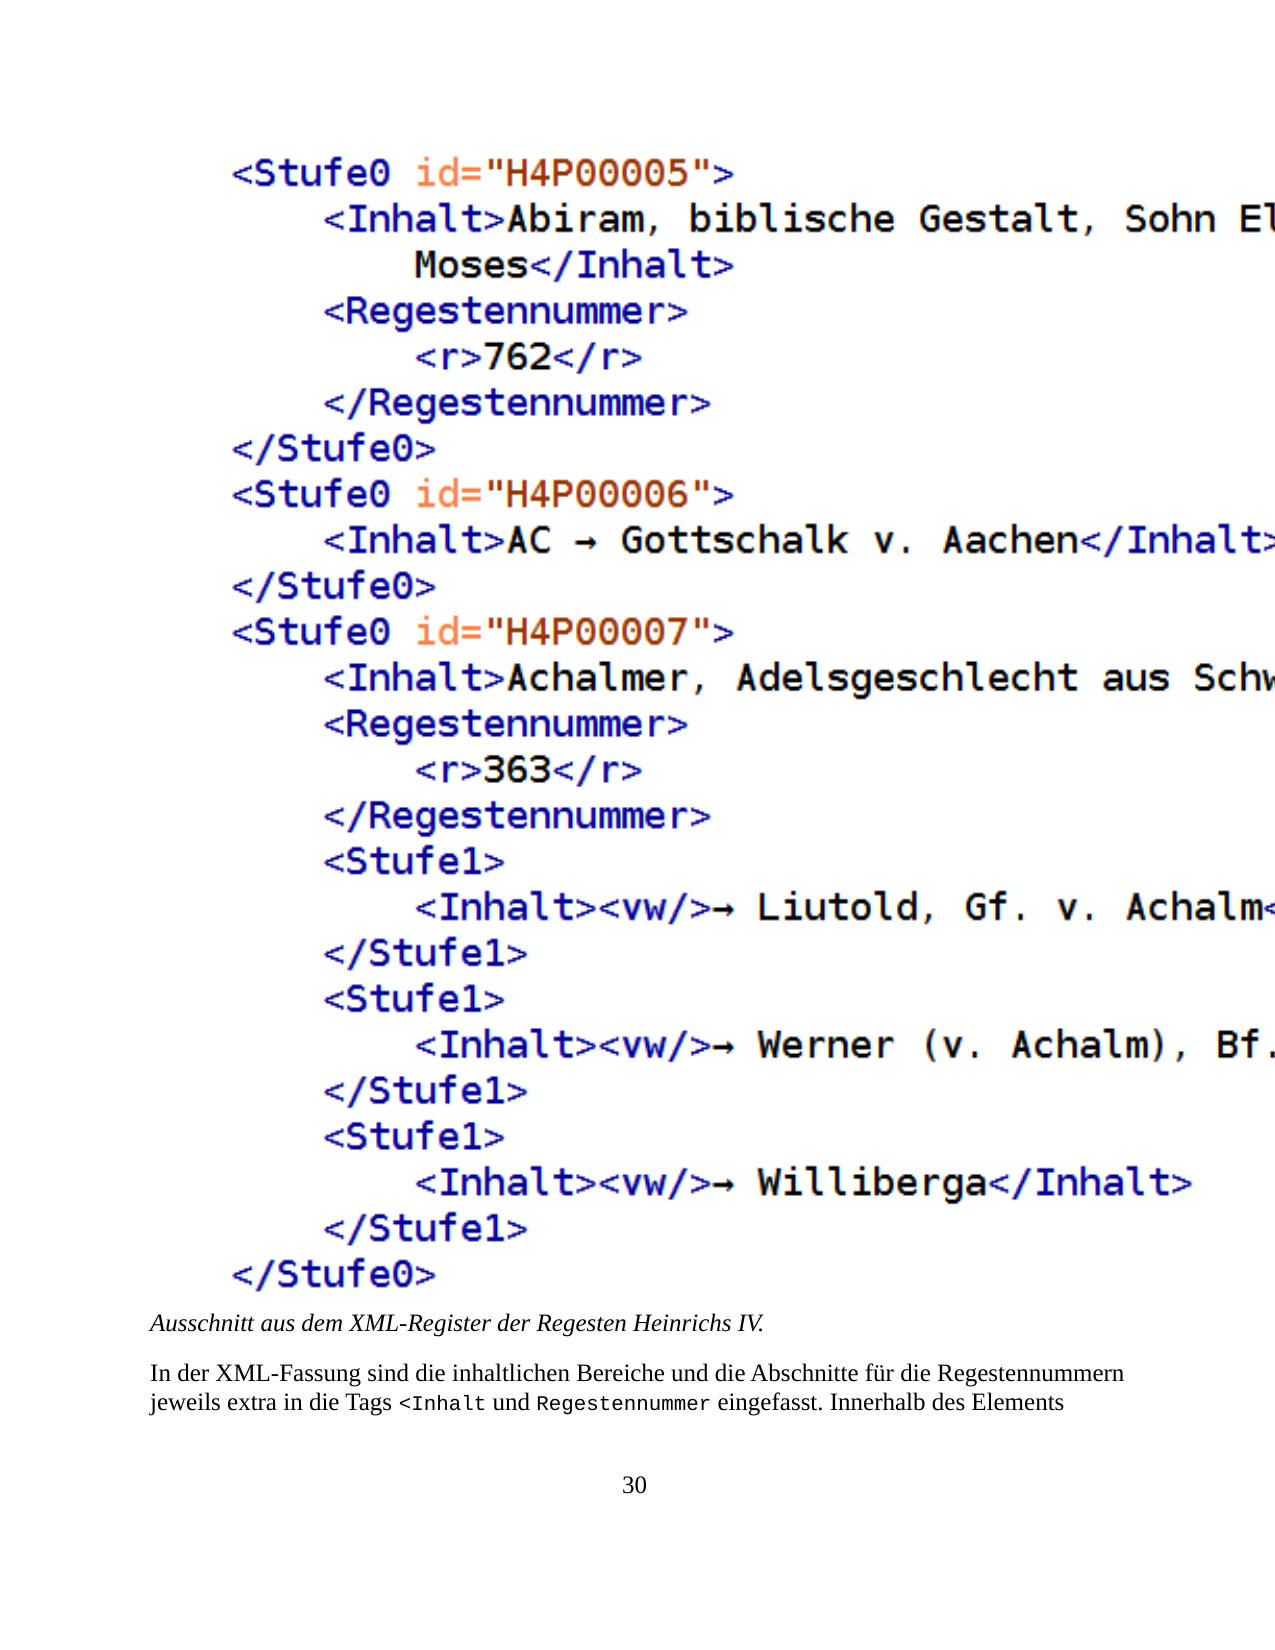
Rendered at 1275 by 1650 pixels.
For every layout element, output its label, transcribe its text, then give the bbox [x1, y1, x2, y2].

text Ausschnitt aus dem XML-Register der Regesten Heinrichs IV. [150, 1308, 1125, 1337]
picture [150, 150, 1275, 1296]
text In der XML-Fassung sind die inhaltlichen Bereiche und die Abschnitte für die Regestennummern jeweils extra in die Tags <Inhalt und Regestennummer eingefasst. Innerhalb des Elements [150, 1358, 1125, 1417]
